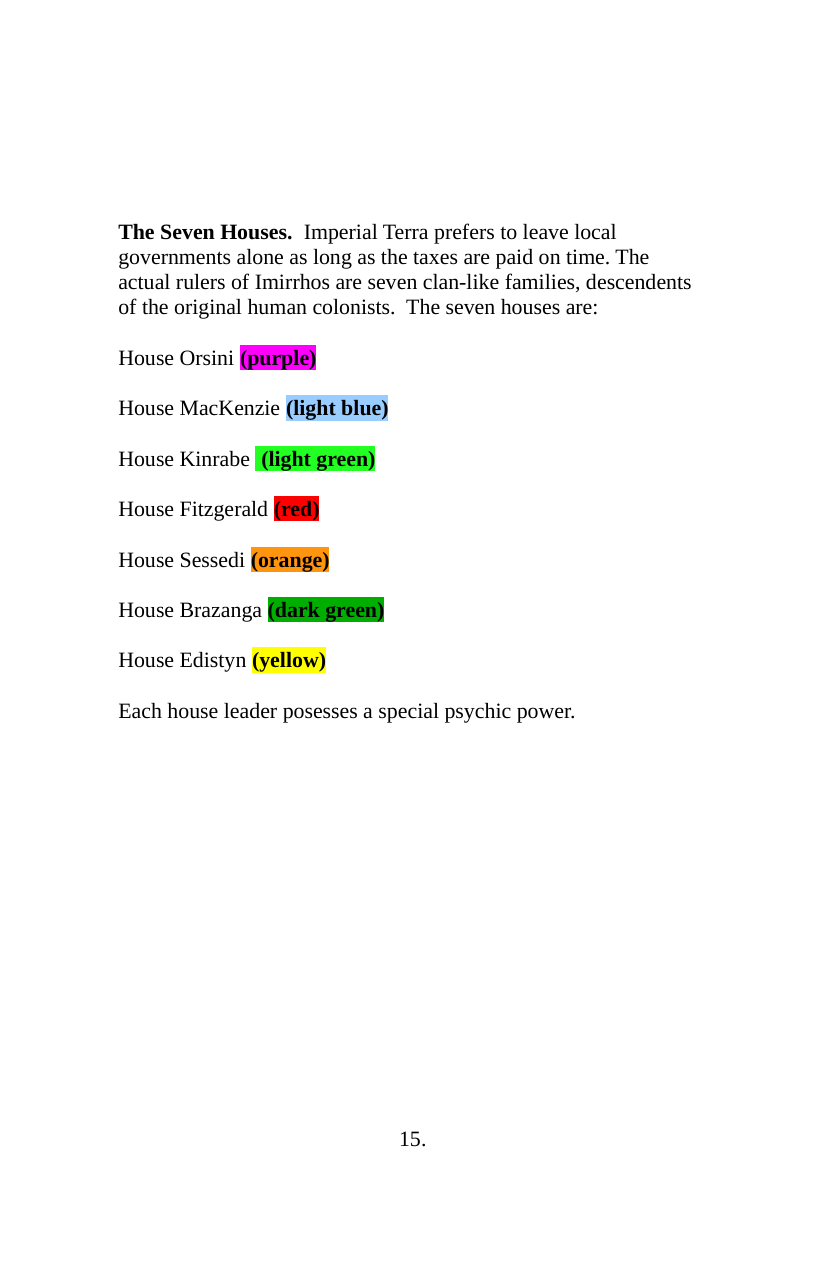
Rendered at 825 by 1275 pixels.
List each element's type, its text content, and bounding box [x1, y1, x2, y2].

text House Edistyn (yellow) [118, 647, 707, 673]
text House Fitzgerald (red) [118, 496, 707, 521]
text House Brazanga (dark green) [118, 597, 707, 622]
text House Orsini (purple) [118, 345, 707, 370]
text House MacKenzie (light blue) [118, 395, 707, 421]
text House Kinrabe (light green) [118, 446, 707, 471]
text The Seven Houses. Imperial Terra prefers to leave local governments alone as long as the taxes are paid on time. The actual rulers of Imirrhos are seven clan-like families, descendents of the original human colonists. The seven houses are: [118, 219, 707, 320]
text House Sessedi (orange) [118, 547, 707, 572]
text 15. [118, 1126, 707, 1152]
text Each house leader posesses a special psychic power. [118, 698, 707, 723]
